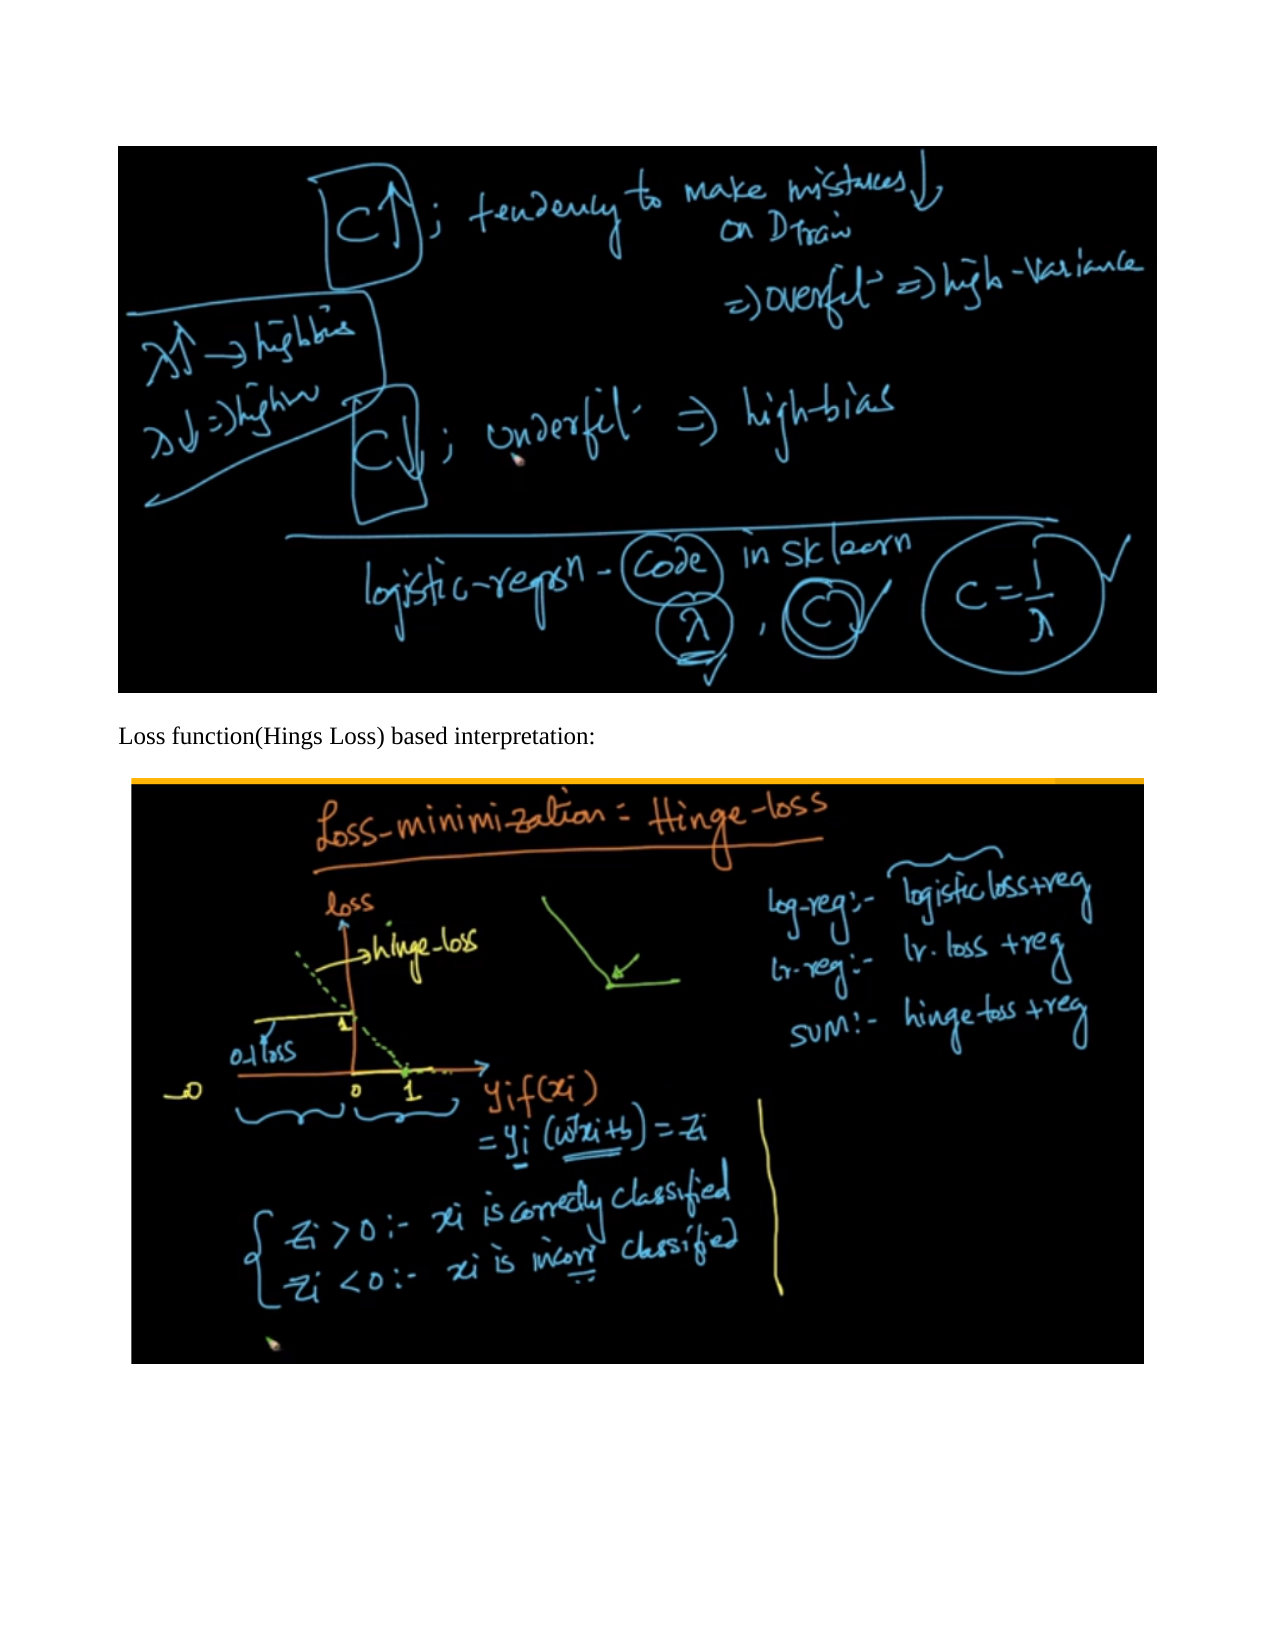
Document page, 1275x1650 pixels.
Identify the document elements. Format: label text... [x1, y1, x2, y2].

text Loss function(Hings Loss) based interpretation: [118, 721, 1157, 750]
picture [118, 146, 1157, 693]
picture [131, 778, 1144, 1364]
